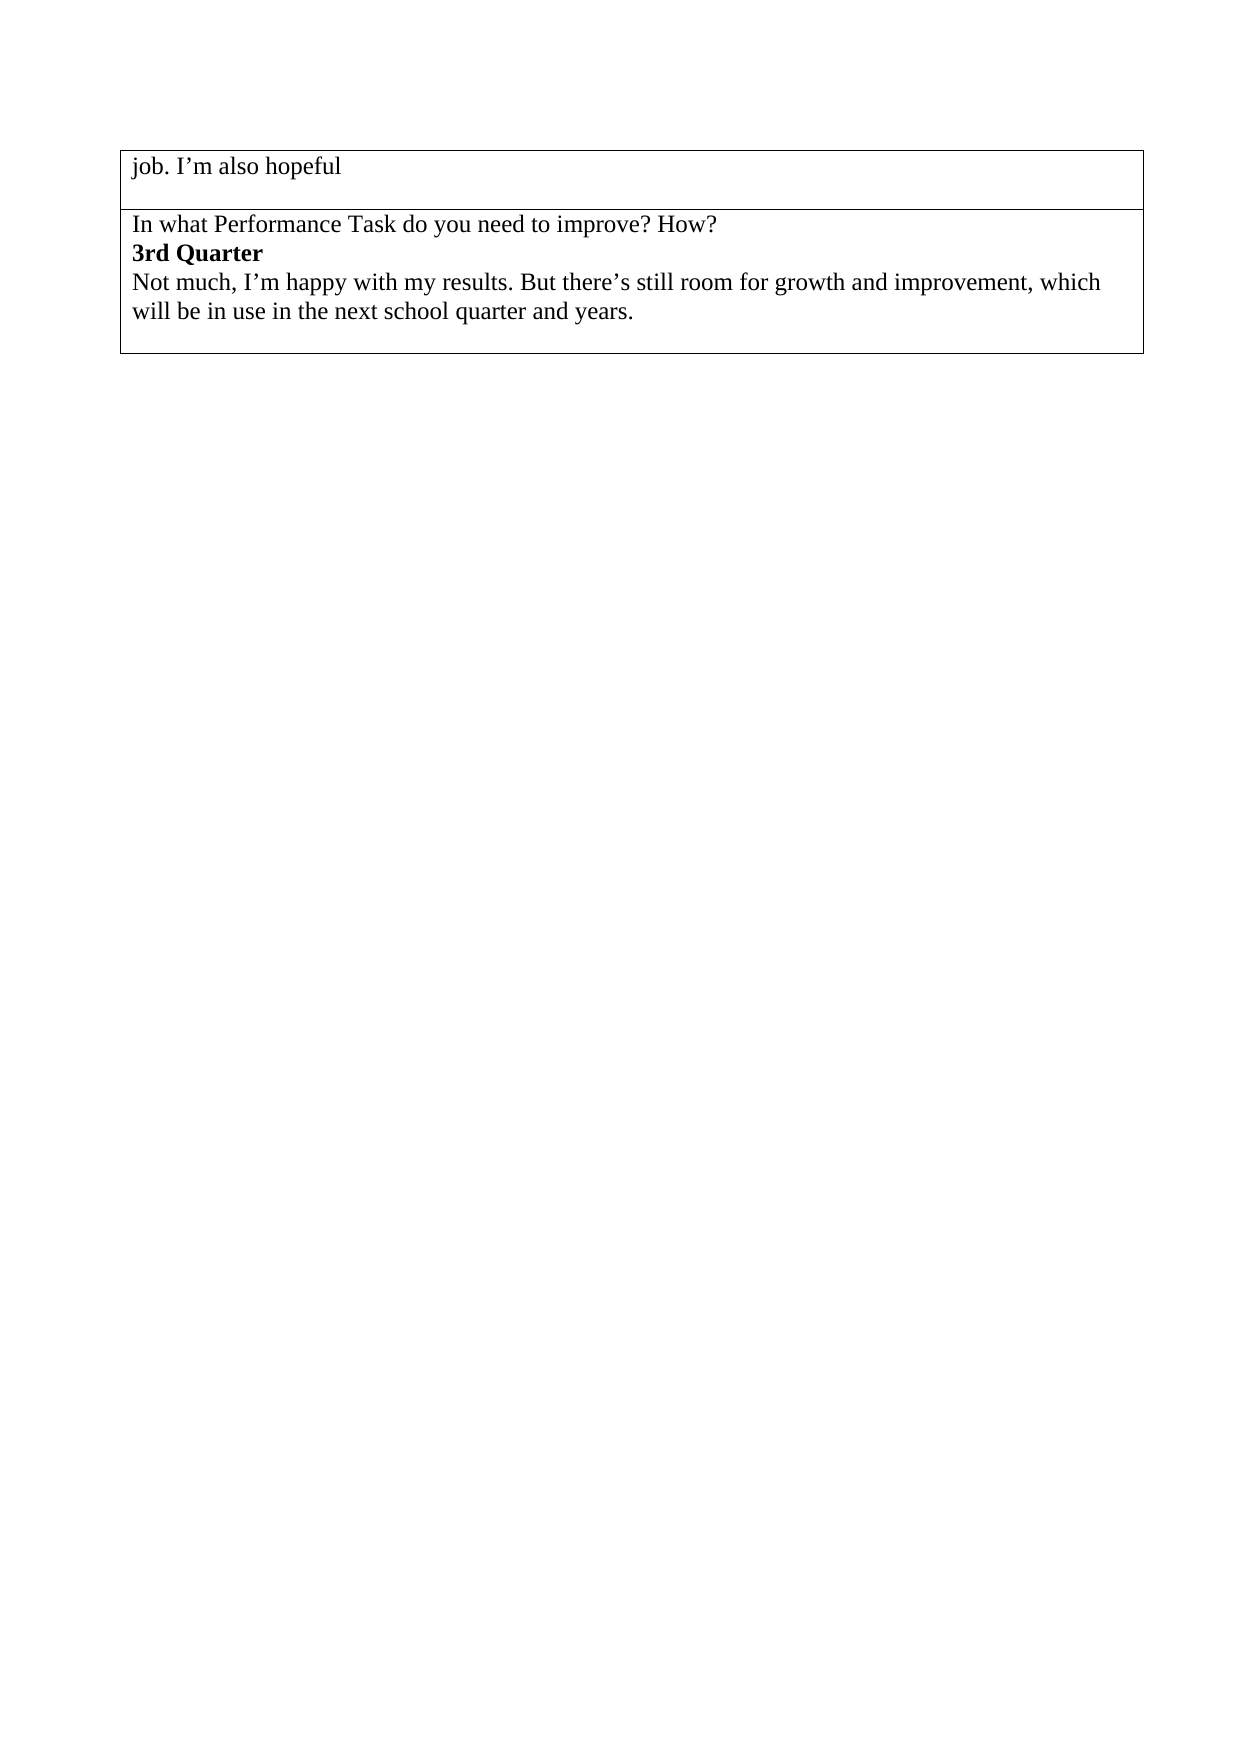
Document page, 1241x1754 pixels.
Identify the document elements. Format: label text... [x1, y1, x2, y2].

table_cell In what Performance Task do you need to improve? How? 3rd Quarter Not much, I’m happy with my results. But there’s still room for growth and improvement, which will be in use in the next school quarter and years. [121, 210, 1143, 353]
table_cell job. I’m also hopeful [121, 151, 1143, 208]
